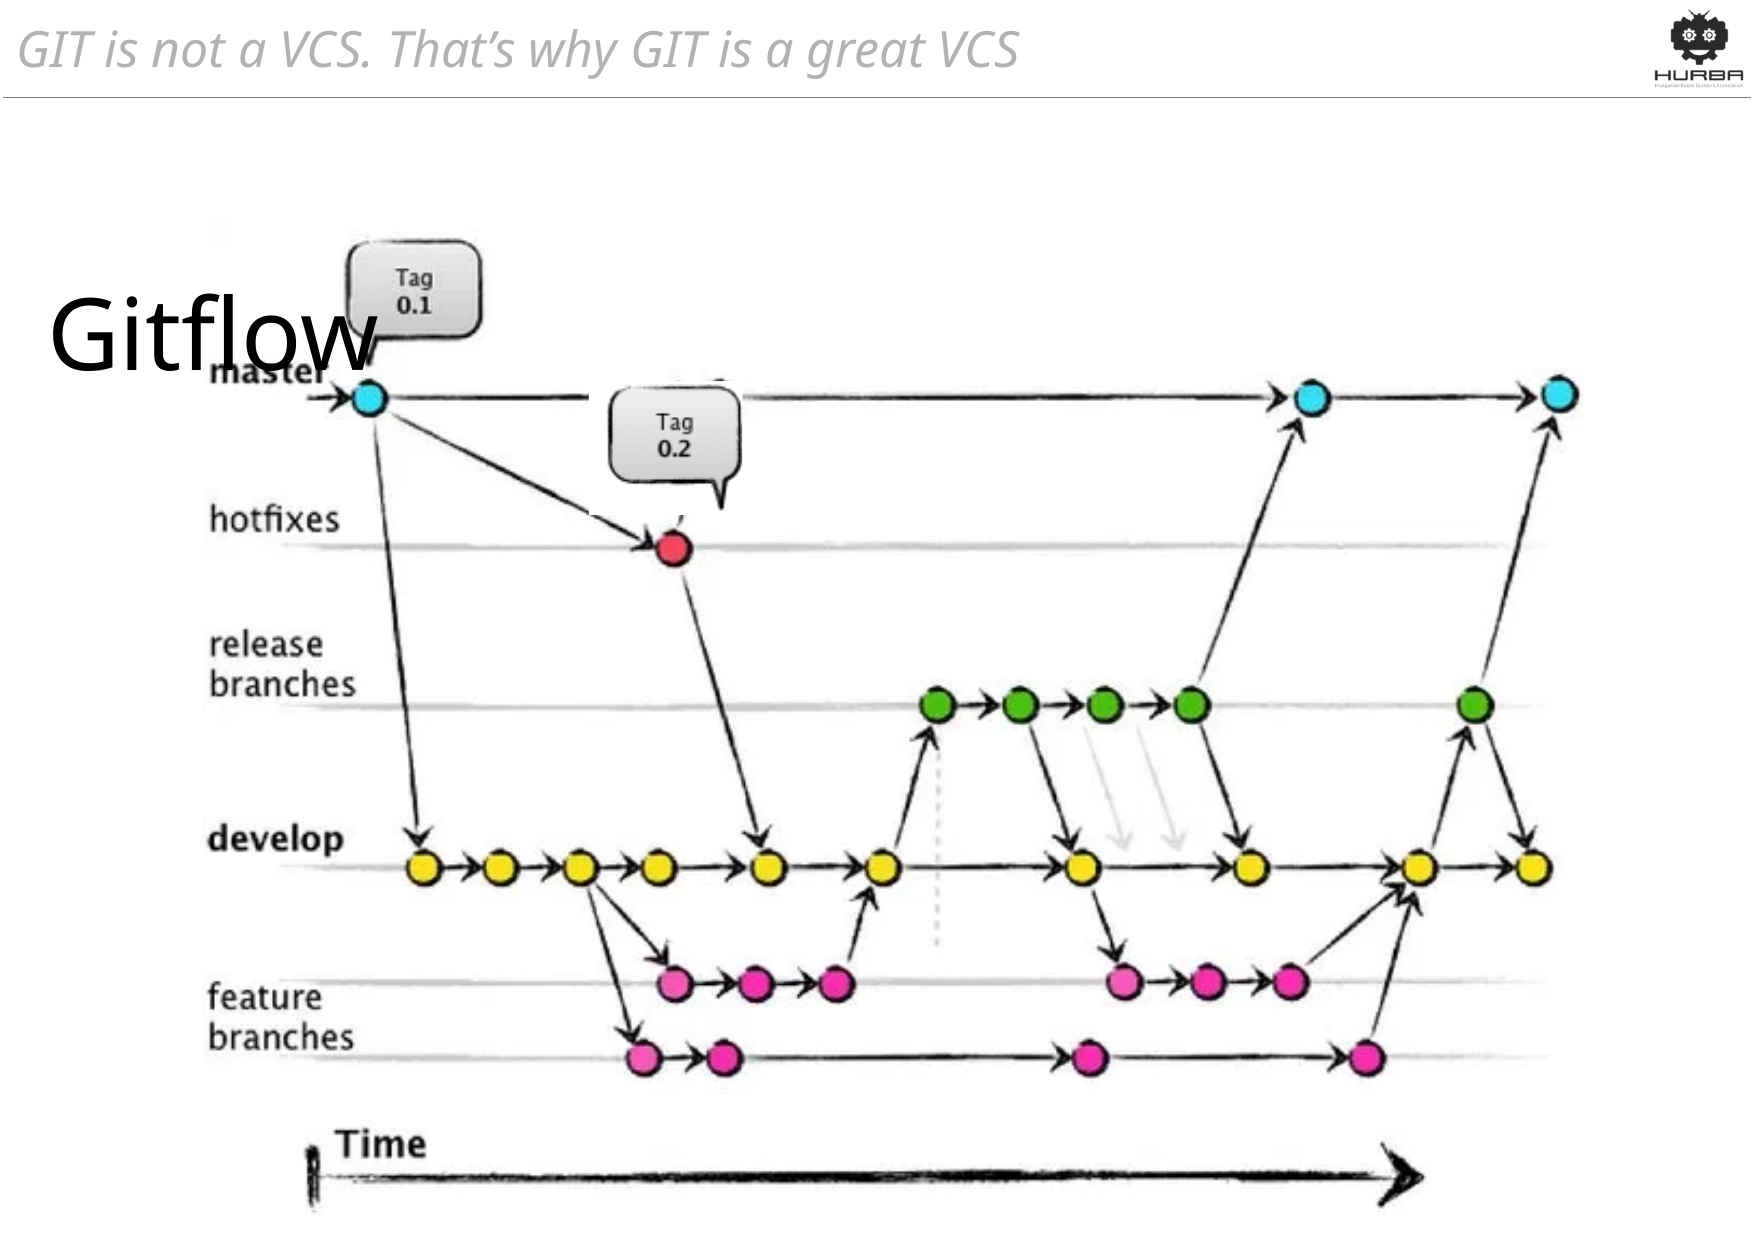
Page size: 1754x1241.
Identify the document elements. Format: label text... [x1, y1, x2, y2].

picture [1644, 3, 1754, 102]
picture [202, 213, 1584, 1241]
text Gitflow [3, 263, 202, 400]
text Gitflow [1584, 263, 1751, 400]
